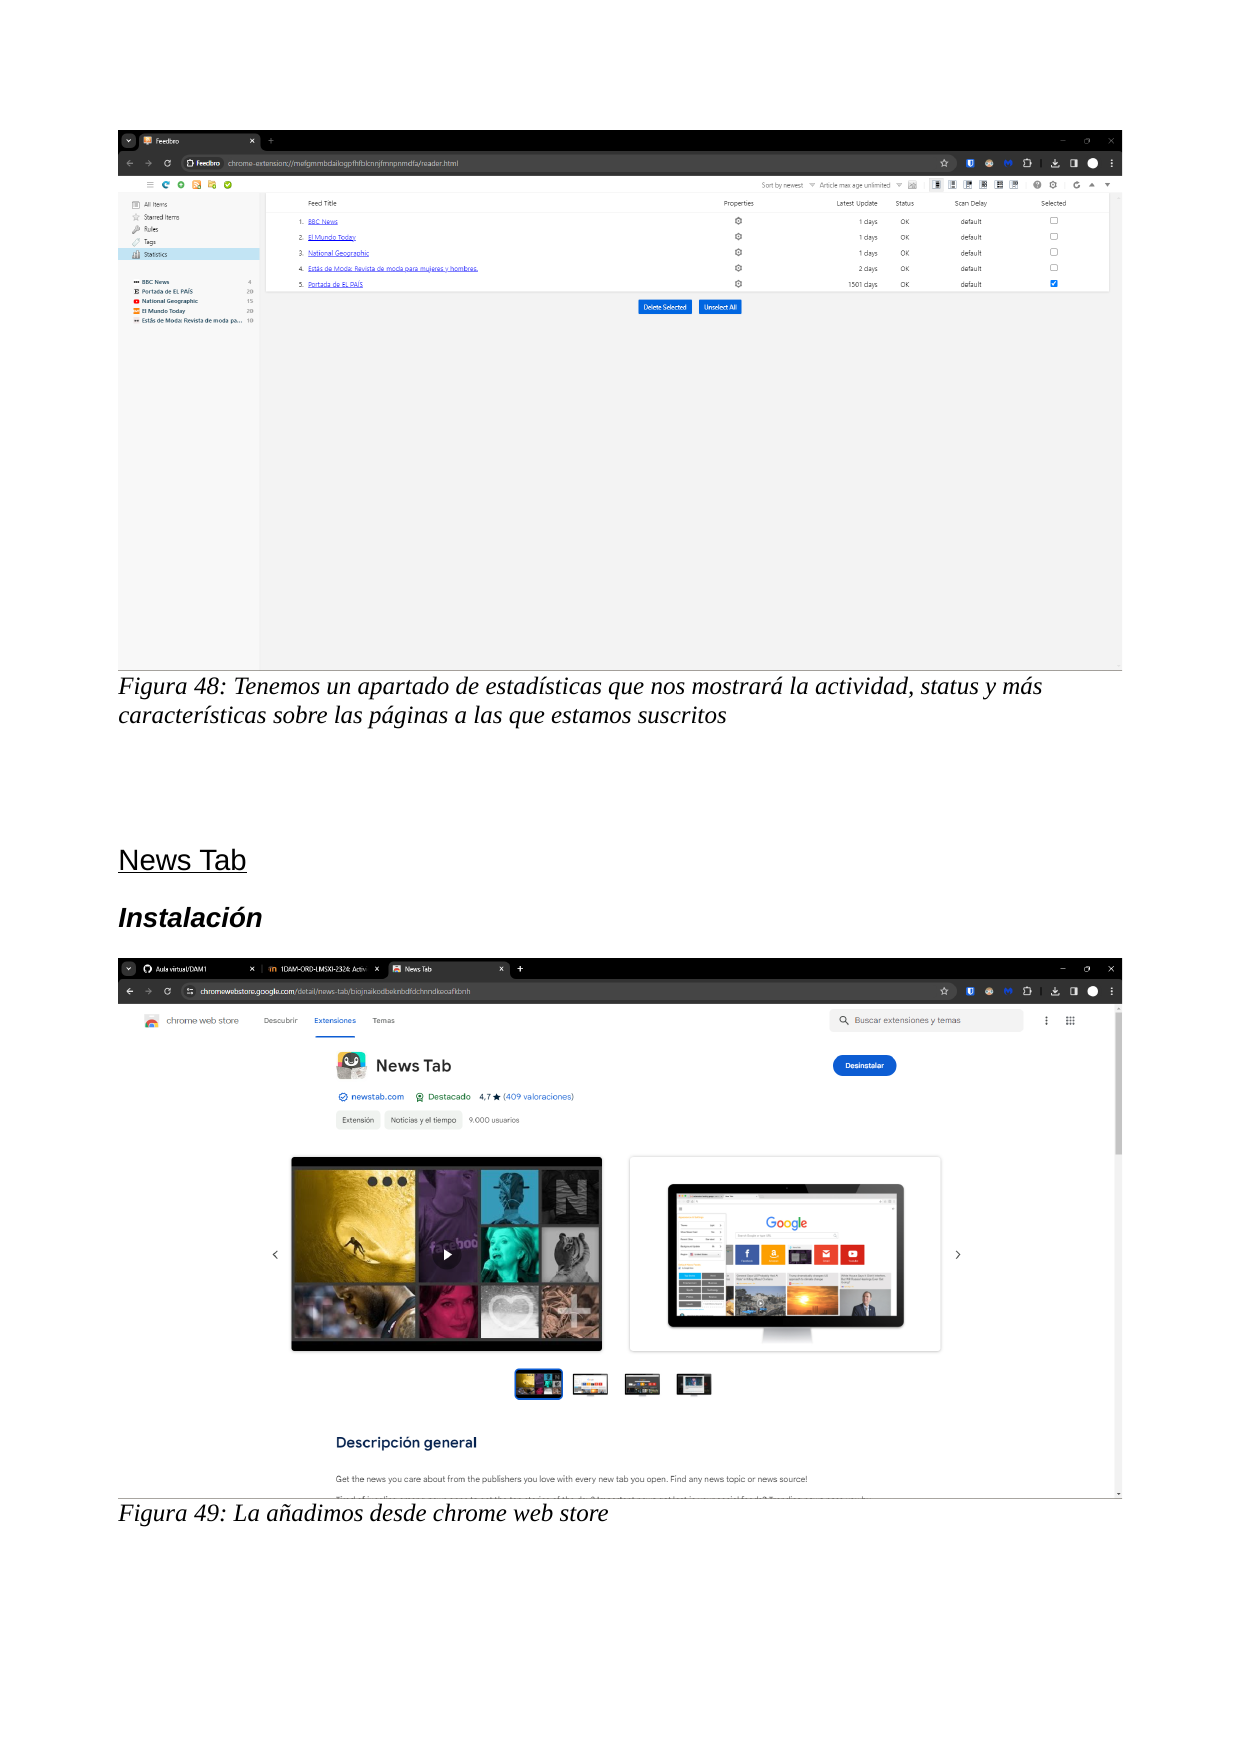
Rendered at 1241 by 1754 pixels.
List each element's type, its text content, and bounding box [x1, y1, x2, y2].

picture [118, 958, 1123, 1499]
subtitle Instalación [118, 901, 1122, 933]
text Figura 49: La añadimos desde chrome web store [118, 1499, 1122, 1527]
subtitle News Tab [118, 842, 1122, 876]
picture [118, 130, 1123, 671]
text Figura 48: Tenemos un apartado de estadísticas que nos mostrará la actividad, status y más características sobre las páginas a las que estamos suscritos [118, 671, 1122, 728]
